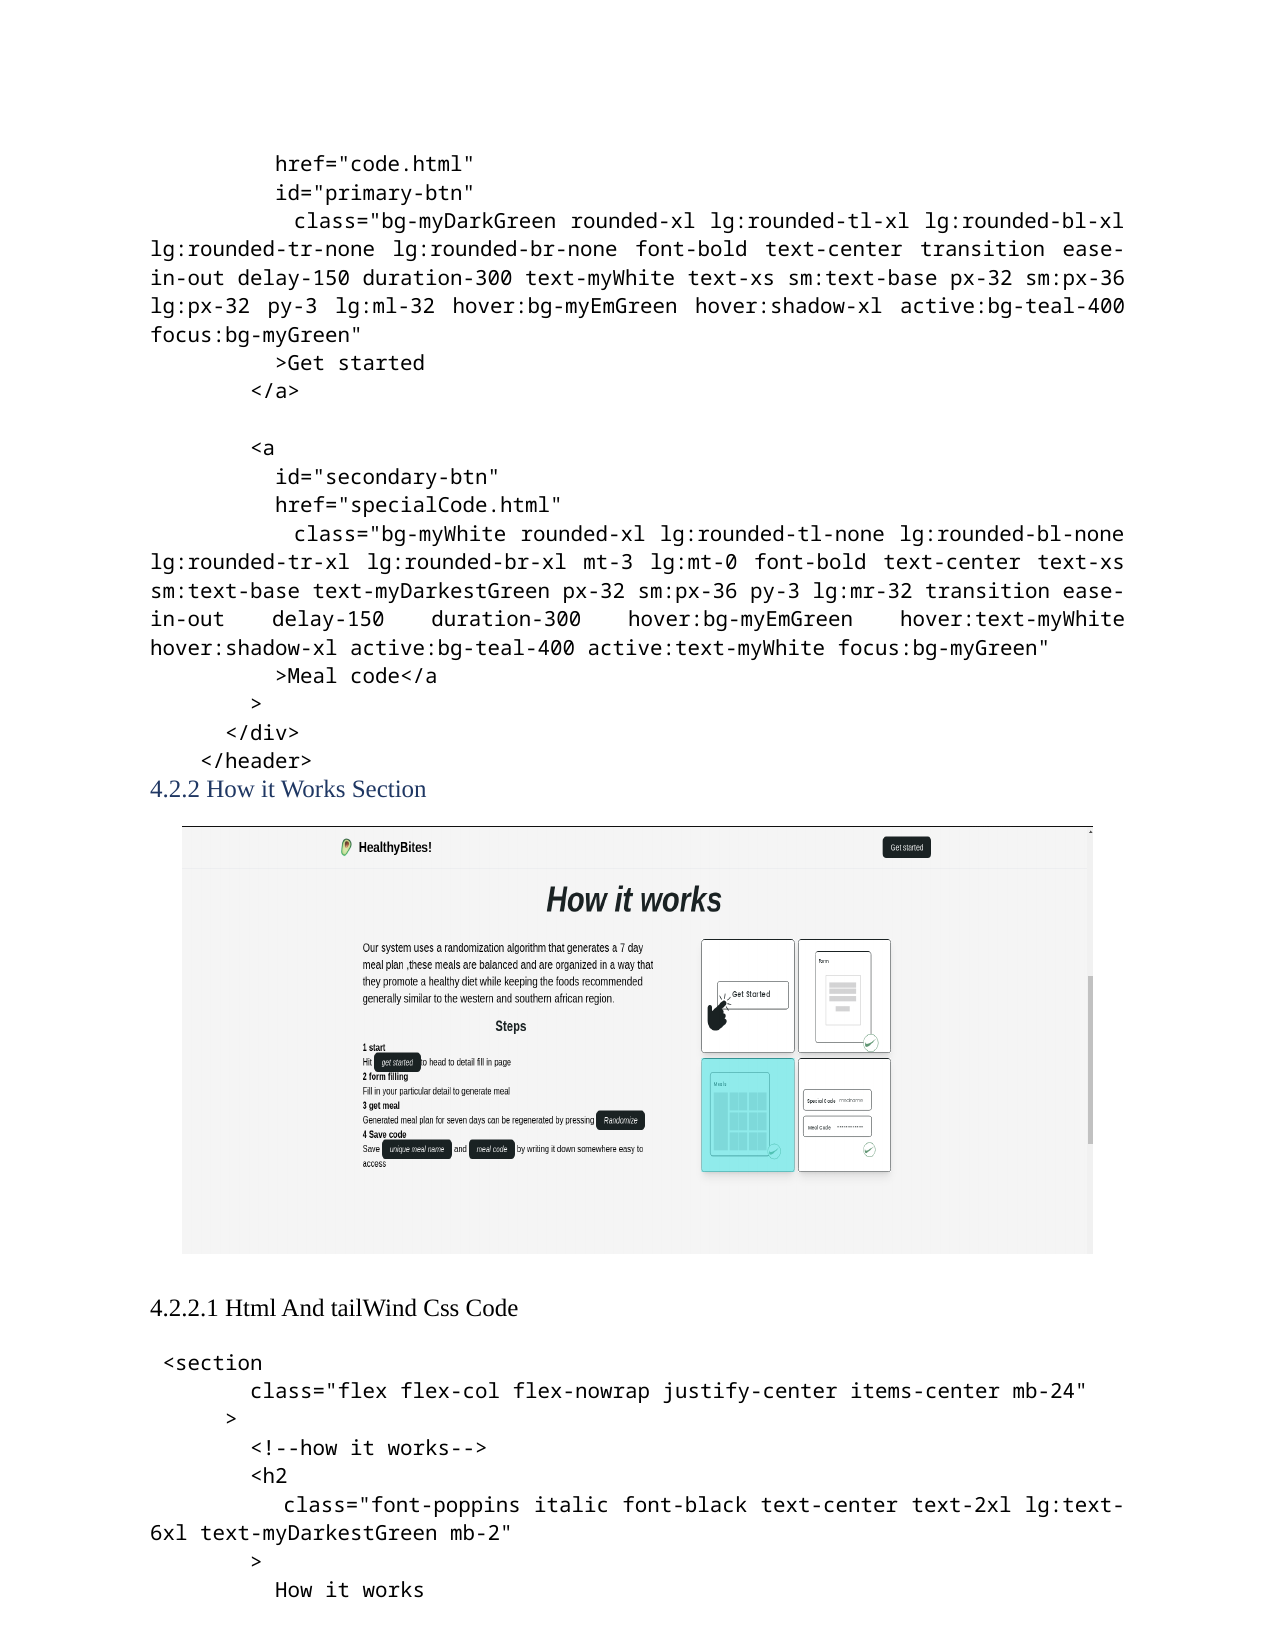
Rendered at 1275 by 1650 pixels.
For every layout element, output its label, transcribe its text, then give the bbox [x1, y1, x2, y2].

text > [150, 689, 1125, 718]
text class="font-poppins italic font-black text-center text-2xl lg:text-6xl text-myDarkestGreen mb-2" [150, 1490, 1125, 1547]
text > [150, 1547, 1125, 1575]
text <a [150, 433, 1125, 462]
text id="primary-btn" [150, 178, 1125, 206]
text class="flex flex-col flex-nowrap justify-center items-center mb-24" [150, 1376, 1125, 1404]
text class="bg-myWhite rounded-xl lg:rounded-tl-none lg:rounded-bl-none lg:rounded-tr-xl lg:rounded-br-xl mt-3 lg:mt-0 font-bold text-center text-xs sm:text-base text-myDarkestGreen px-32 sm:px-36 py-3 lg:mr-32 transition ease-in-out delay-150 duration-300 hover:bg-myEmGreen hover:text-myWhite hover:shadow-xl active:bg-teal-400 active:text-myWhite focus:bg-myGreen" [150, 519, 1125, 661]
text <h2 [150, 1461, 1125, 1490]
text </div> [150, 718, 1125, 746]
text href="specialCode.html" [150, 490, 1125, 519]
subtitle 4.2.2 How it Works Section [150, 775, 1125, 802]
text href="code.html" [150, 149, 1125, 178]
text >Meal code</a [150, 661, 1125, 689]
subtitle 4.2.2.1 Html And tailWind Css Code [150, 1294, 1125, 1321]
text </a> [150, 377, 1125, 405]
text <section [150, 1348, 1125, 1376]
text How it works [150, 1575, 1125, 1604]
text </header> [150, 746, 1125, 775]
text class="bg-myDarkGreen rounded-xl lg:rounded-tl-xl lg:rounded-bl-xl lg:rounded-tr-none lg:rounded-br-none font-bold text-center transition ease-in-out delay-150 duration-300 text-myWhite text-xs sm:text-base px-32 sm:px-36 lg:px-32 py-3 lg:ml-32 hover:bg-myEmGreen hover:shadow-xl active:bg-teal-400 focus:bg-myGreen" [150, 206, 1125, 348]
text >Get started [150, 348, 1125, 377]
text <!--how it works--> [150, 1433, 1125, 1461]
text > [150, 1404, 1125, 1433]
picture [182, 826, 1093, 1254]
text id="secondary-btn" [150, 462, 1125, 490]
